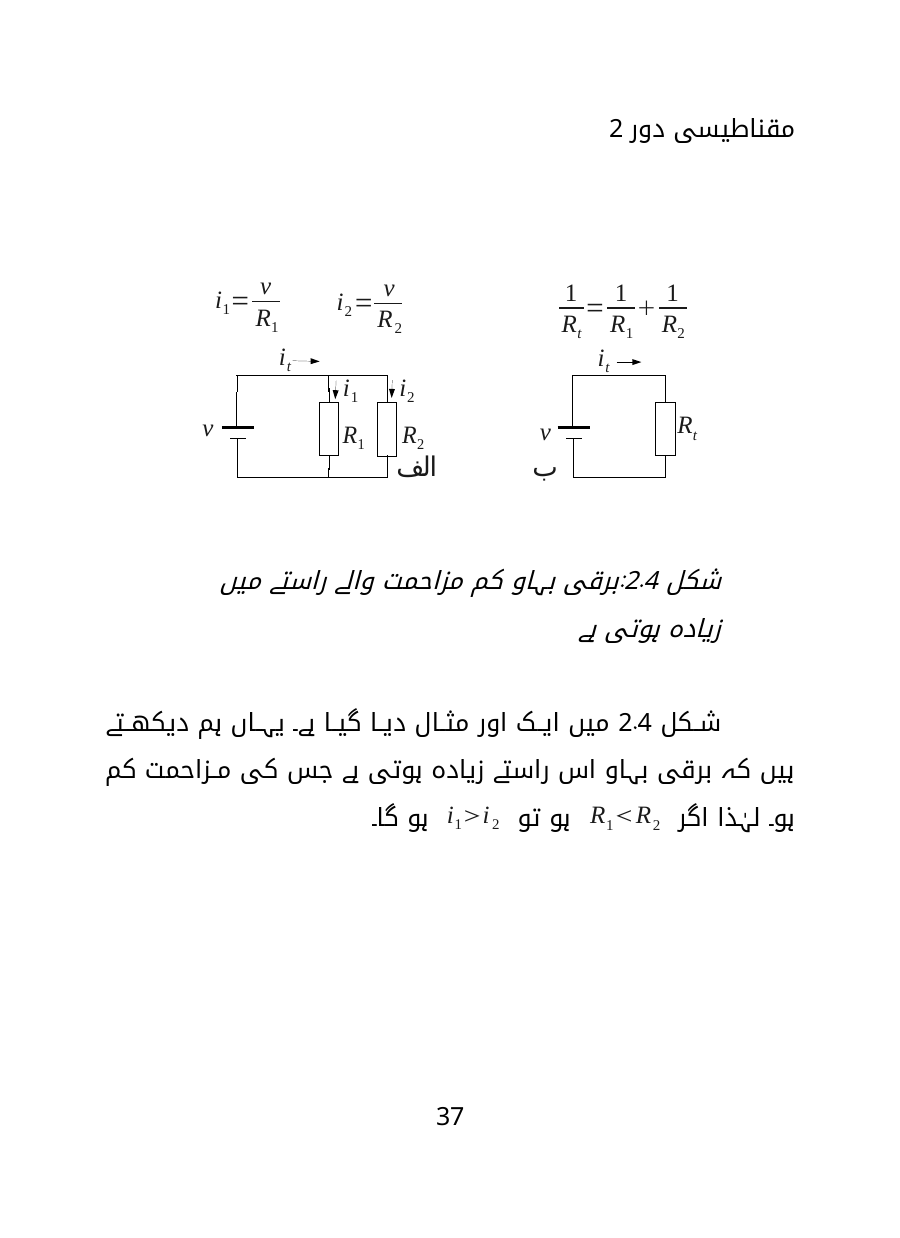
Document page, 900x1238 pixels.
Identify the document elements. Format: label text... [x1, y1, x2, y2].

text شکل 2.4 میں ایک اور مثال دیا گیا ہے۔ یہاں ہم دیکھتے ہیں کہ برقی بہاو اس راستے زیادہ ہوتی ہے جس کی مزاحمت کم ہو۔ لہٰذا اگرہو توہو گا۔ [105, 699, 795, 841]
text شکل 2.4:برقی بہاو کم مزاحمت والے راستے میں زیادہ ہوتی ہے [179, 241, 721, 652]
